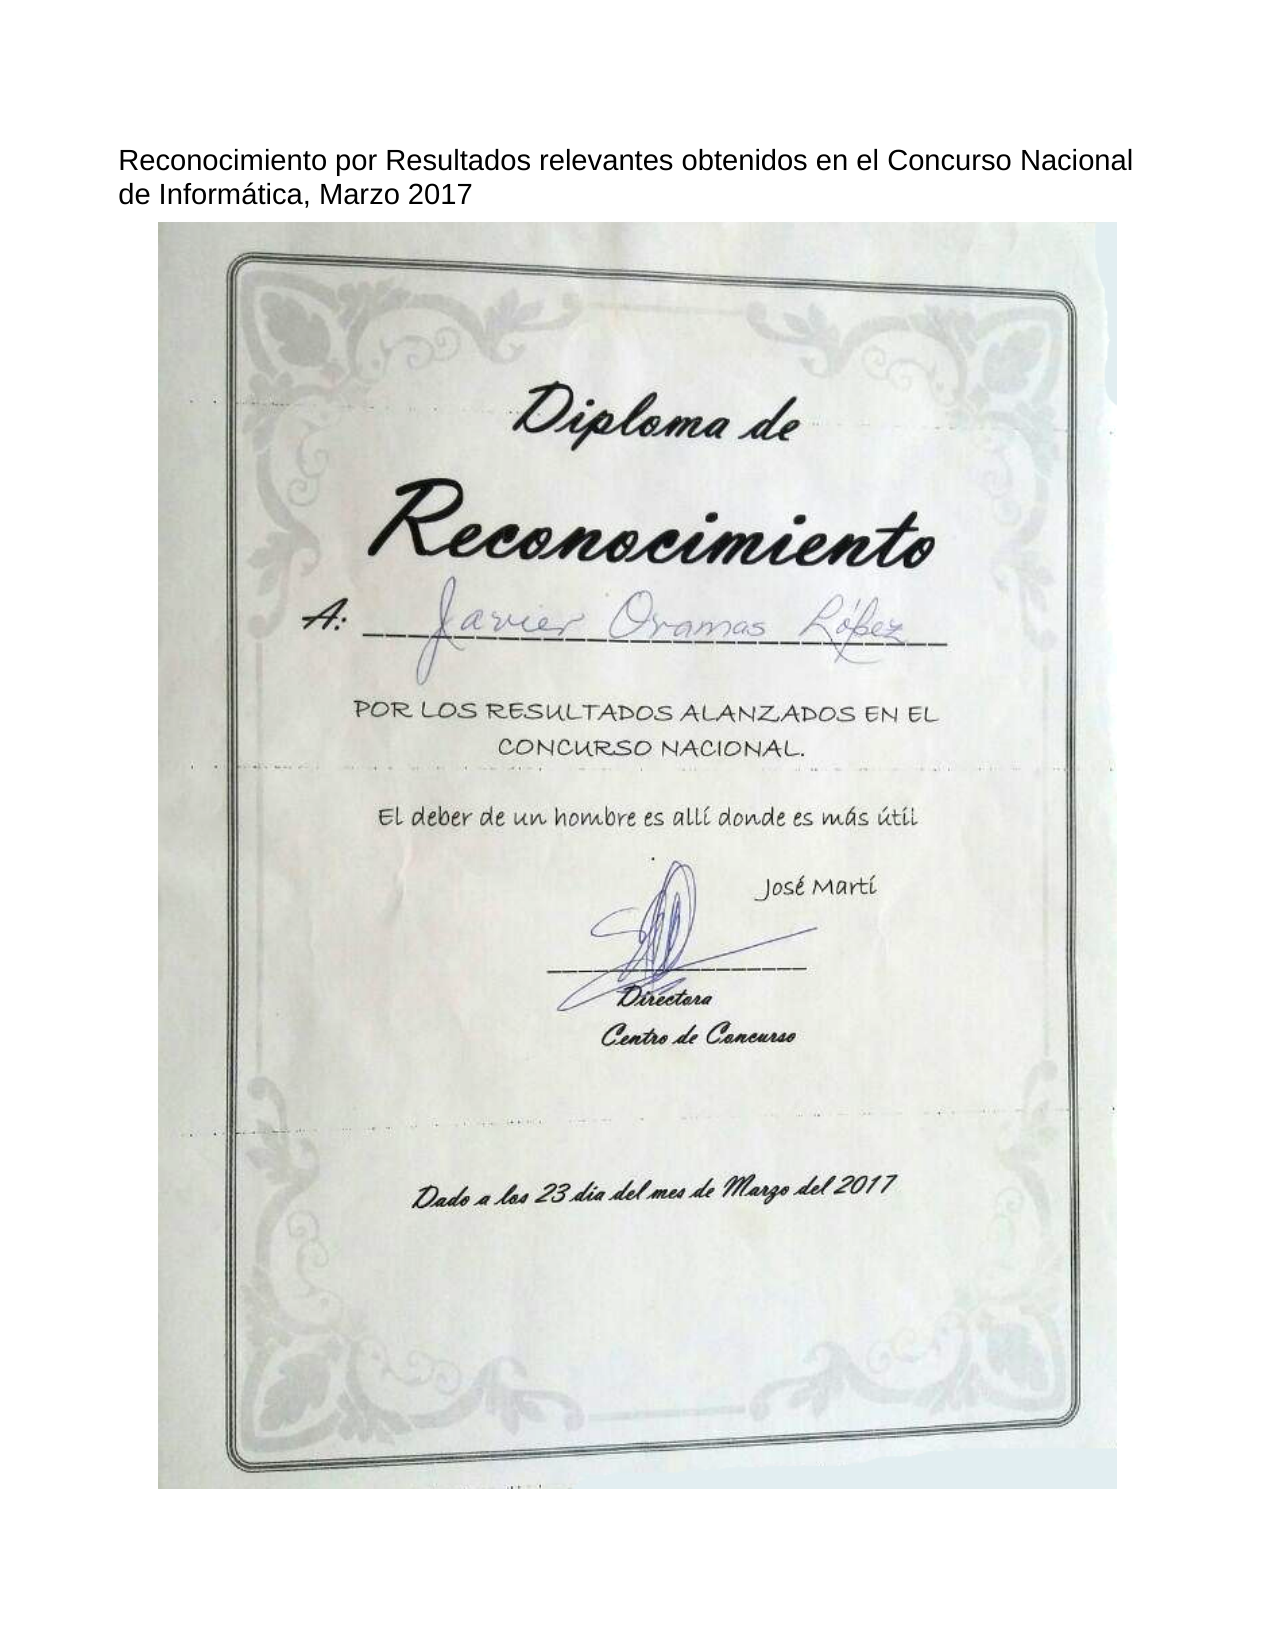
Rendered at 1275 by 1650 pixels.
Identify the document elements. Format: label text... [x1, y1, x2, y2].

picture [158, 222, 1117, 1489]
subtitle Reconocimiento por Resultados relevantes obtenidos en el Concurso Nacional de Informática, Marzo 2017 [118, 143, 1157, 210]
